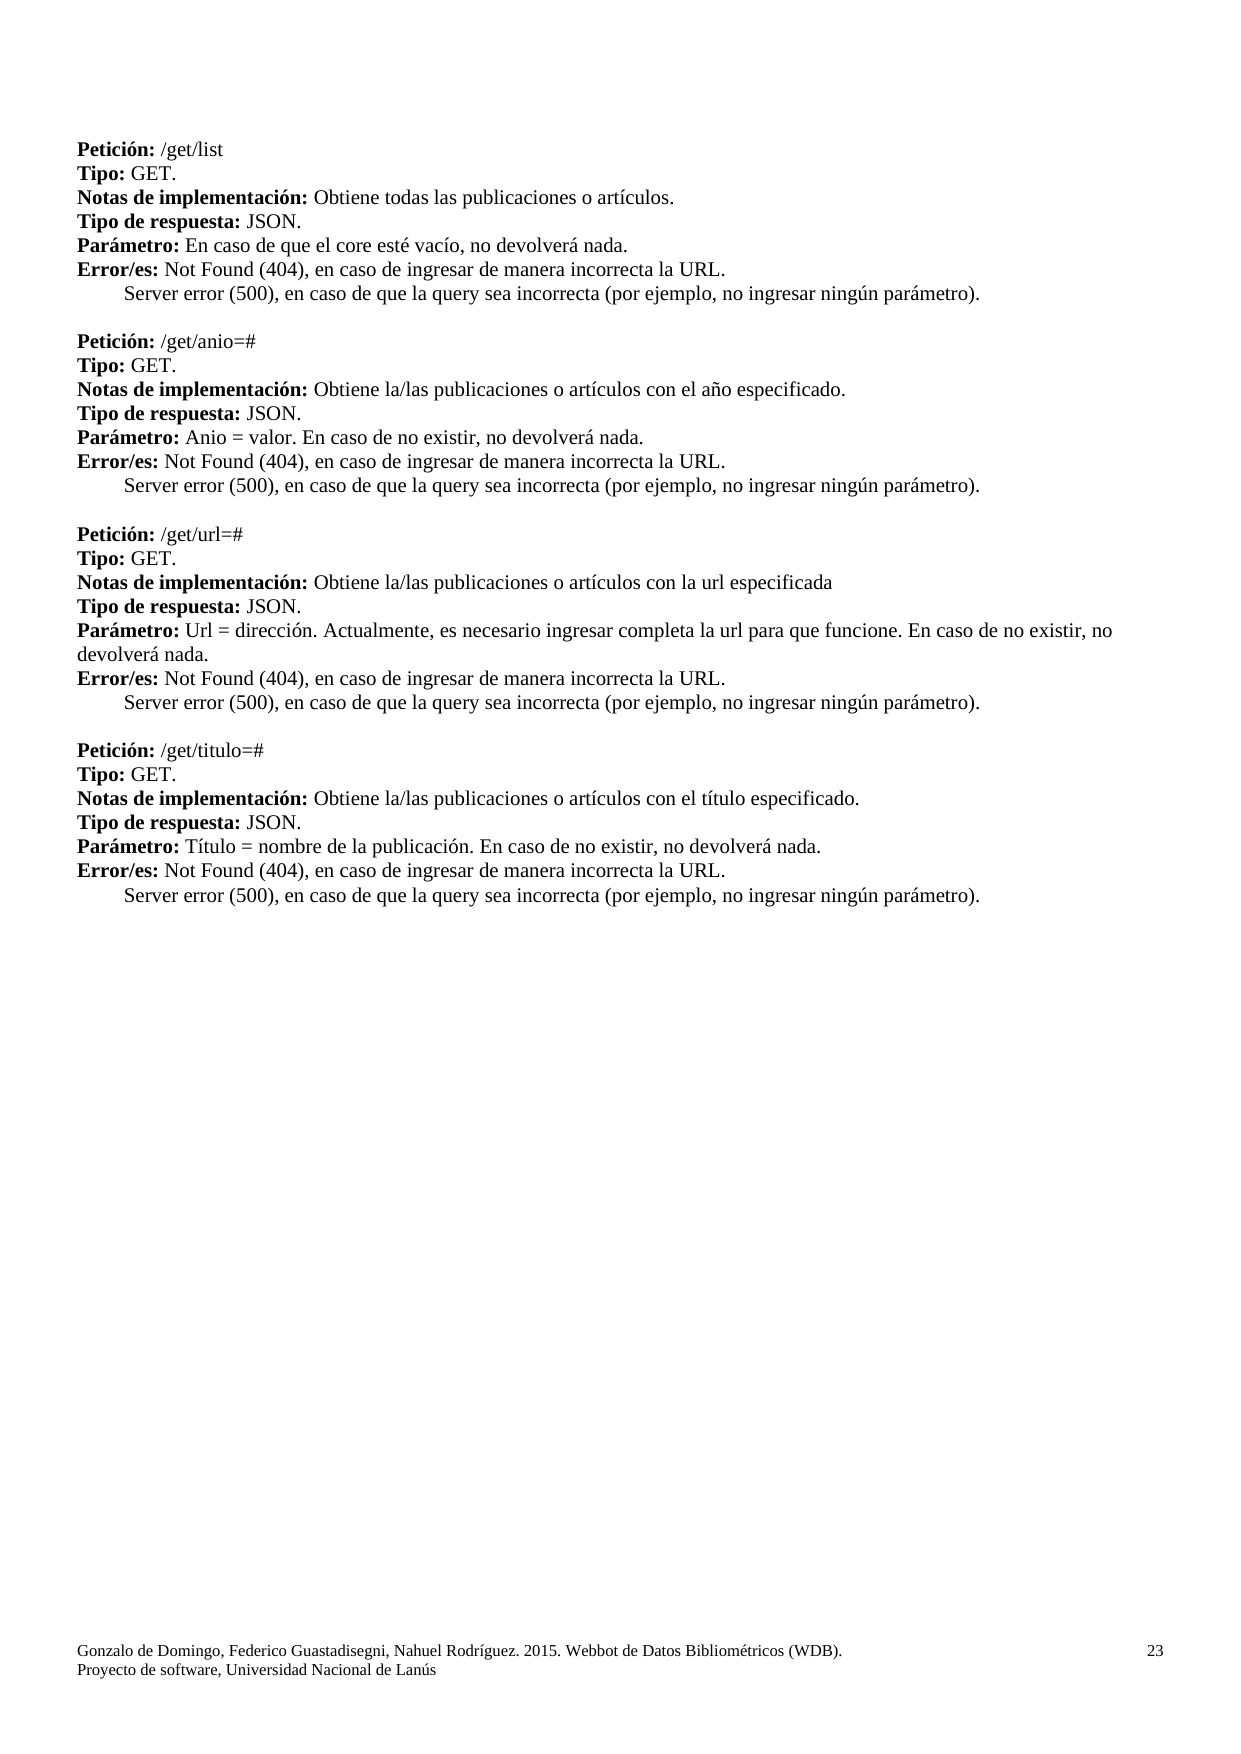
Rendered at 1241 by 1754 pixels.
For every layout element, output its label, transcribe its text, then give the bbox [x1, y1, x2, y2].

text Error/es: Not Found (404), en caso de ingresar de manera incorrecta la URL. [77, 257, 1163, 281]
text Petición: /get/url=# [77, 522, 1163, 546]
text Server error (500), en caso de que la query sea incorrecta (por ejemplo, no ingresar ningún parámetro). [77, 473, 1163, 497]
text Notas de implementación: Obtiene todas las publicaciones o artículos. [77, 185, 1163, 209]
text Tipo: GET. [77, 546, 1163, 570]
text Tipo de respuesta: JSON. [77, 594, 1163, 618]
text Petición: /get/titulo=# [77, 738, 1163, 762]
text Petición: /get/anio=# [77, 329, 1163, 353]
text Notas de implementación: Obtiene la/las publicaciones o artículos con la url especificada [77, 570, 1163, 594]
text Server error (500), en caso de que la query sea incorrecta (por ejemplo, no ingresar ningún parámetro). [77, 882, 1163, 907]
text Petición: /get/list [77, 137, 1163, 161]
text Tipo: GET. [77, 353, 1163, 377]
text Error/es: Not Found (404), en caso de ingresar de manera incorrecta la URL. [77, 858, 1163, 882]
text Notas de implementación: Obtiene la/las publicaciones o artículos con el título especificado. [77, 786, 1163, 810]
text Tipo: GET. [77, 762, 1163, 786]
text Parámetro: Título = nombre de la publicación. En caso de no existir, no devolverá nada. [77, 834, 1163, 858]
text Notas de implementación: Obtiene la/las publicaciones o artículos con el año especificado. [77, 377, 1163, 401]
text Parámetro: Anio = valor. En caso de no existir, no devolverá nada. [77, 425, 1163, 449]
text Parámetro: En caso de que el core esté vacío, no devolverá nada. [77, 233, 1163, 257]
text Tipo de respuesta: JSON. [77, 810, 1163, 834]
text Error/es: Not Found (404), en caso de ingresar de manera incorrecta la URL. [77, 666, 1163, 690]
text Tipo: GET. [77, 161, 1163, 185]
text Server error (500), en caso de que la query sea incorrecta (por ejemplo, no ingresar ningún parámetro). [77, 690, 1163, 714]
text Server error (500), en caso de que la query sea incorrecta (por ejemplo, no ingresar ningún parámetro). [77, 281, 1163, 305]
text Tipo de respuesta: JSON. [77, 401, 1163, 425]
text Error/es: Not Found (404), en caso de ingresar de manera incorrecta la URL. [77, 449, 1163, 473]
text Tipo de respuesta: JSON. [77, 209, 1163, 233]
text Parámetro: Url = dirección. Actualmente, es necesario ingresar completa la url para que funcione. En caso de no existir, no devolverá nada. [77, 618, 1163, 666]
